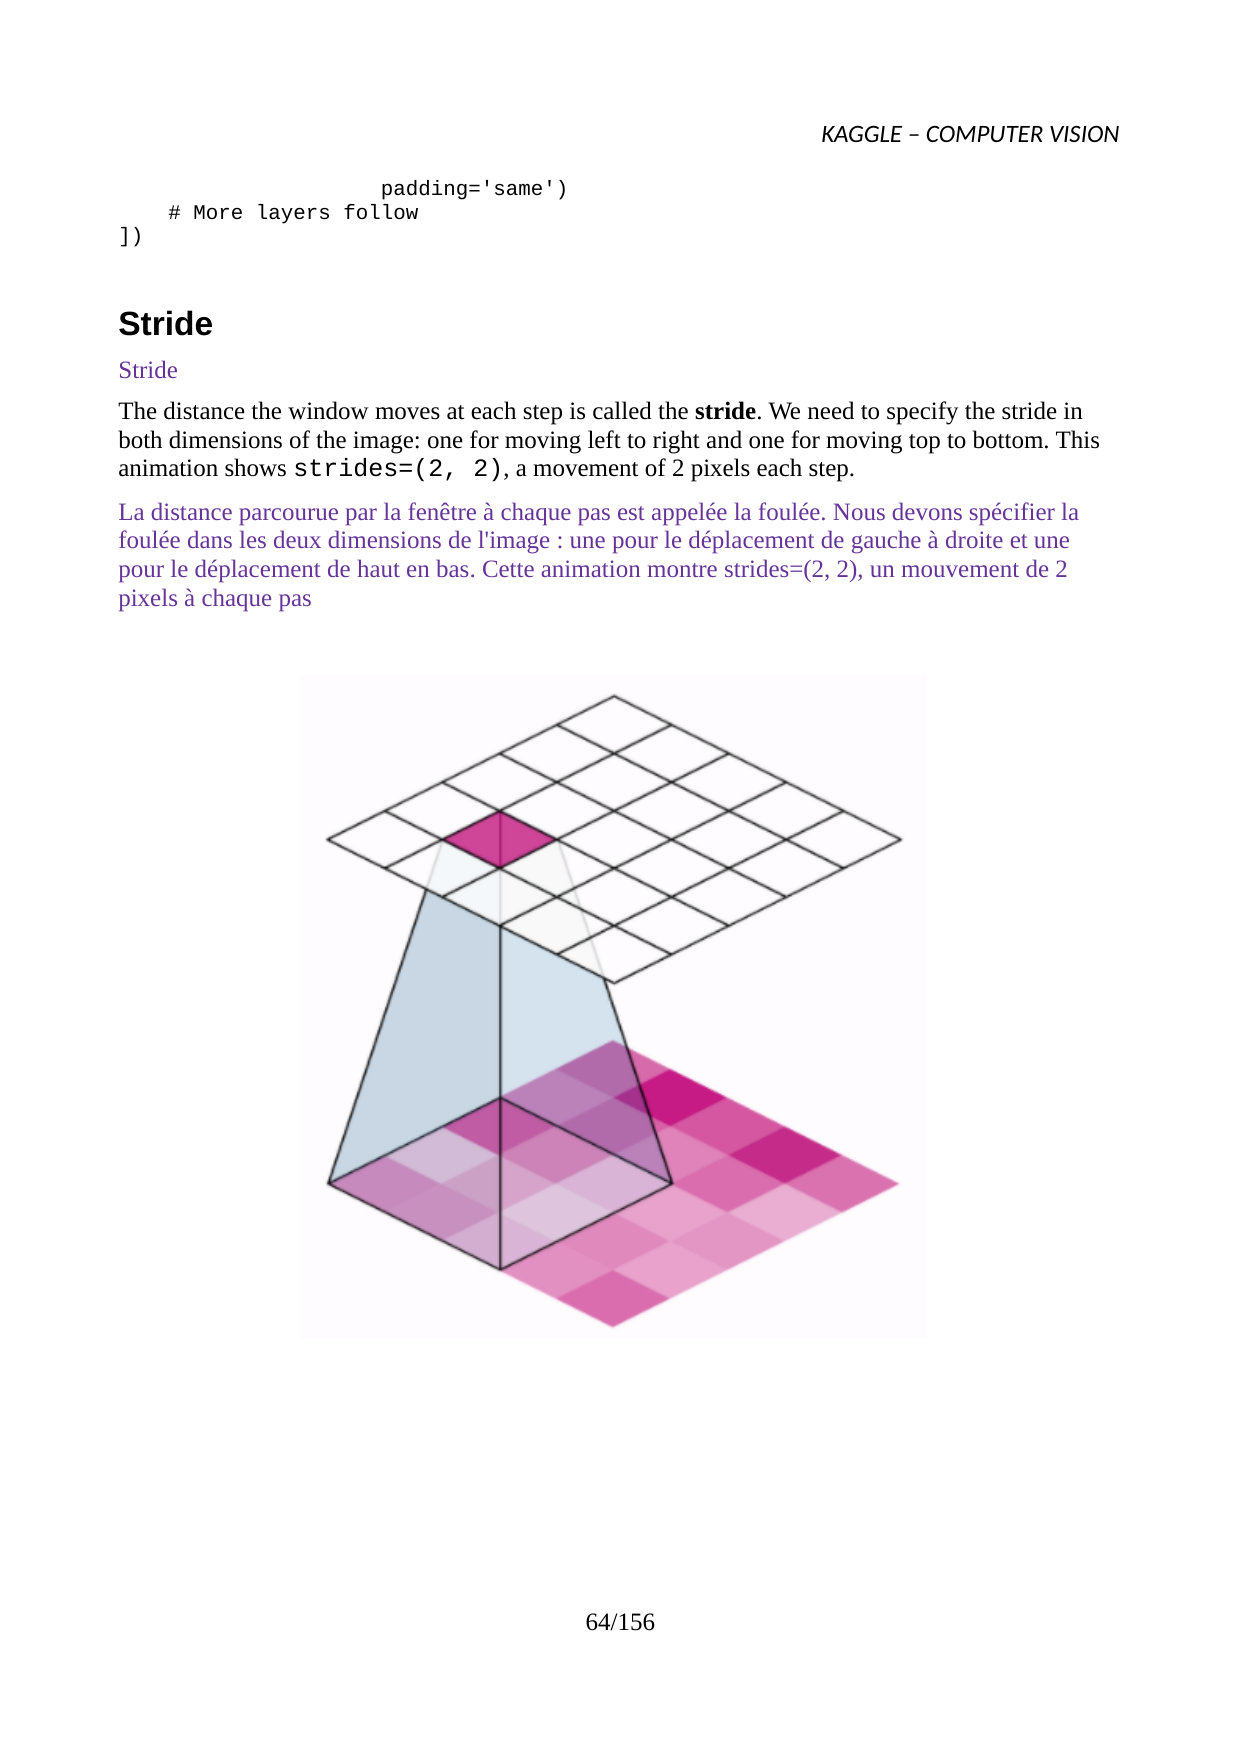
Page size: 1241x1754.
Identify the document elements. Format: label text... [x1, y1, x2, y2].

subtitle Stride [118, 303, 1122, 342]
text padding='same') [118, 178, 1122, 202]
text The distance the window moves at each step is called the stride. We need to specify the stride in both dimensions of the image: one for moving left to right and one for moving top to bottom. This animation shows strides=(2, 2), a movement of 2 pixels each step. [118, 396, 1122, 484]
text La distance parcourue par la fenêtre à chaque pas est appelée la foulée. Nous devons spécifier la foulée dans les deux dimensions de l'image : une pour le déplacement de gauche à droite et une pour le déplacement de haut en bas. Cette animation montre strides=(2, 2), un mouvement de 2 pixels à chaque pas [118, 497, 1122, 612]
picture [257, 665, 983, 1338]
text # More layers follow [118, 202, 1122, 225]
text Stride [118, 355, 1122, 383]
text ]) [118, 225, 1122, 249]
